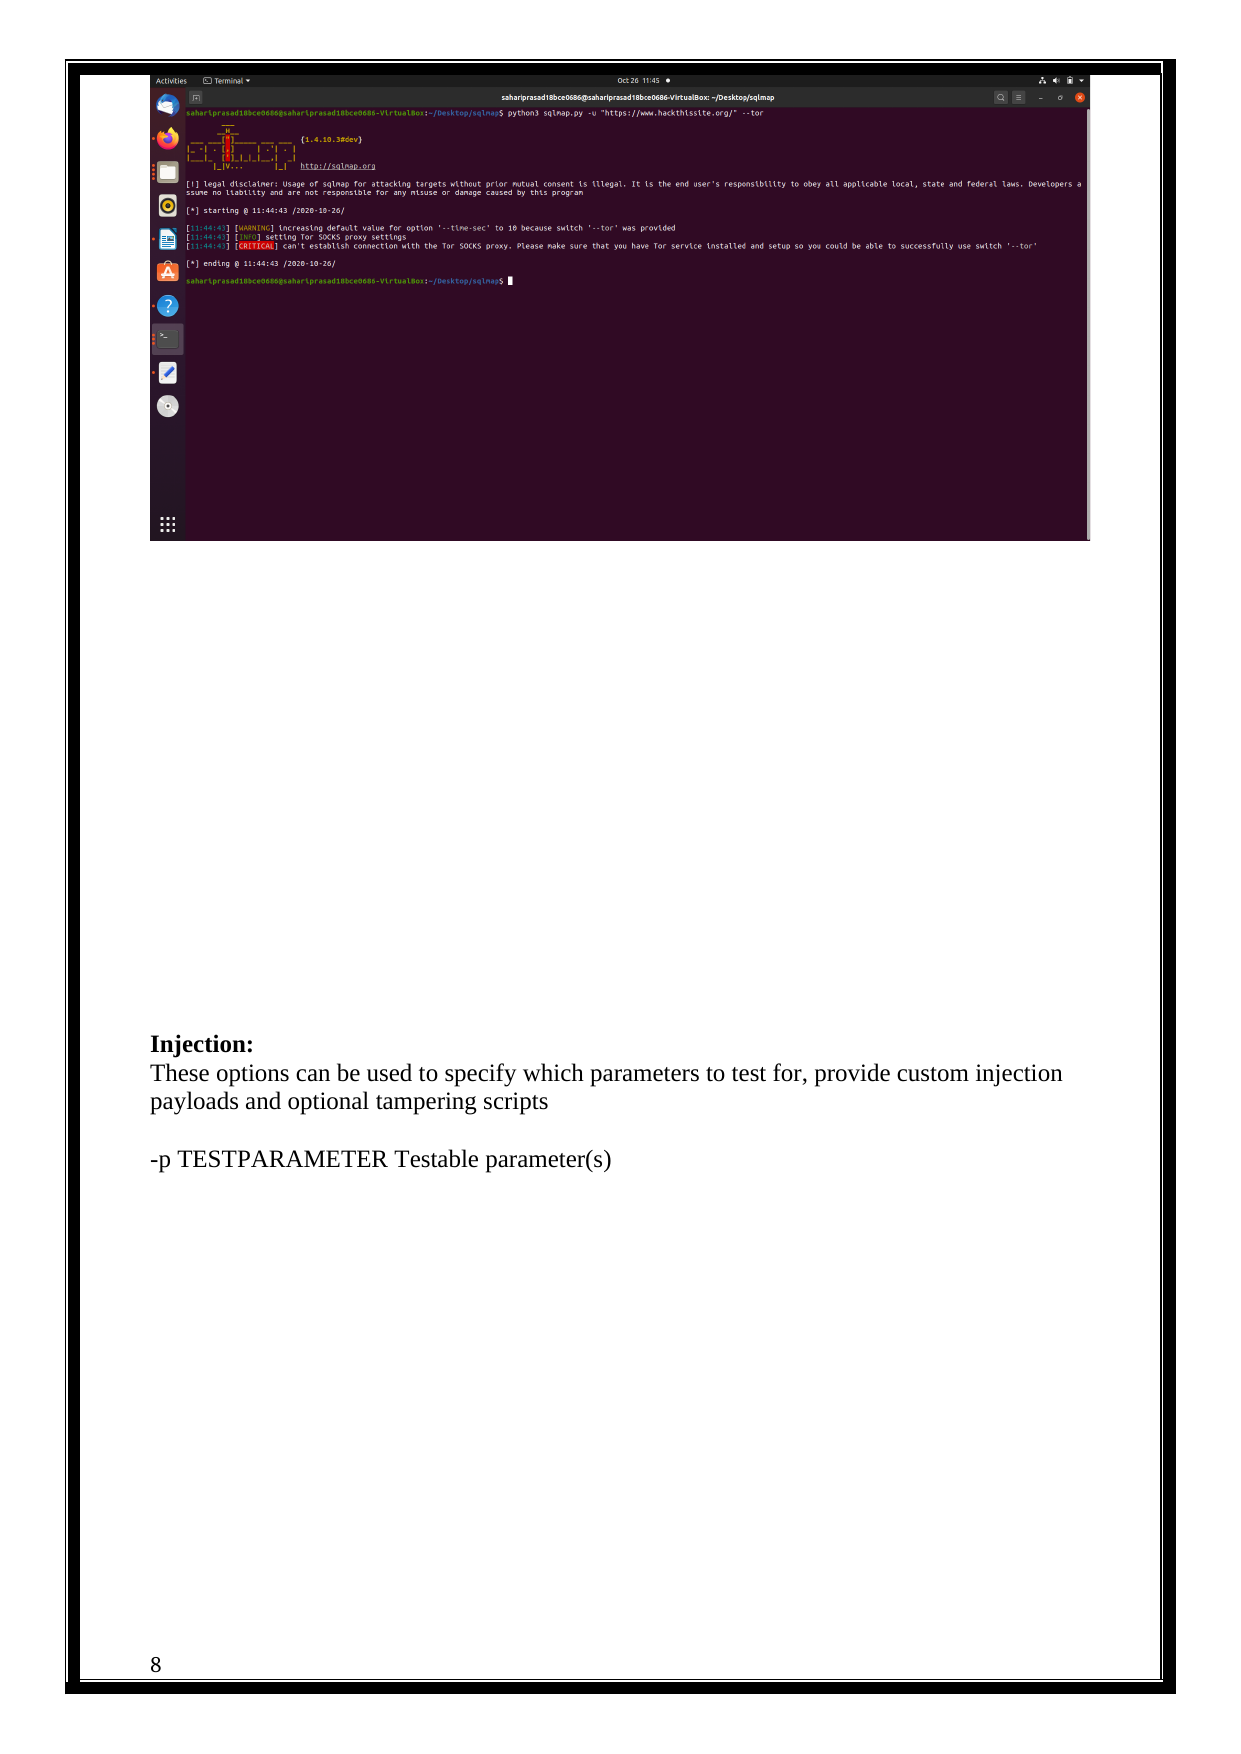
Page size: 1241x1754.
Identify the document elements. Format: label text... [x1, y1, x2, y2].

text Injection: [150, 1029, 1090, 1058]
picture [150, 75, 1091, 541]
text These options can be used to specify which parameters to test for, provide custom injection payloads and optional tampering scripts [150, 1058, 1090, 1115]
text -p TESTPARAMETER Testable parameter(s) [150, 1144, 1090, 1173]
